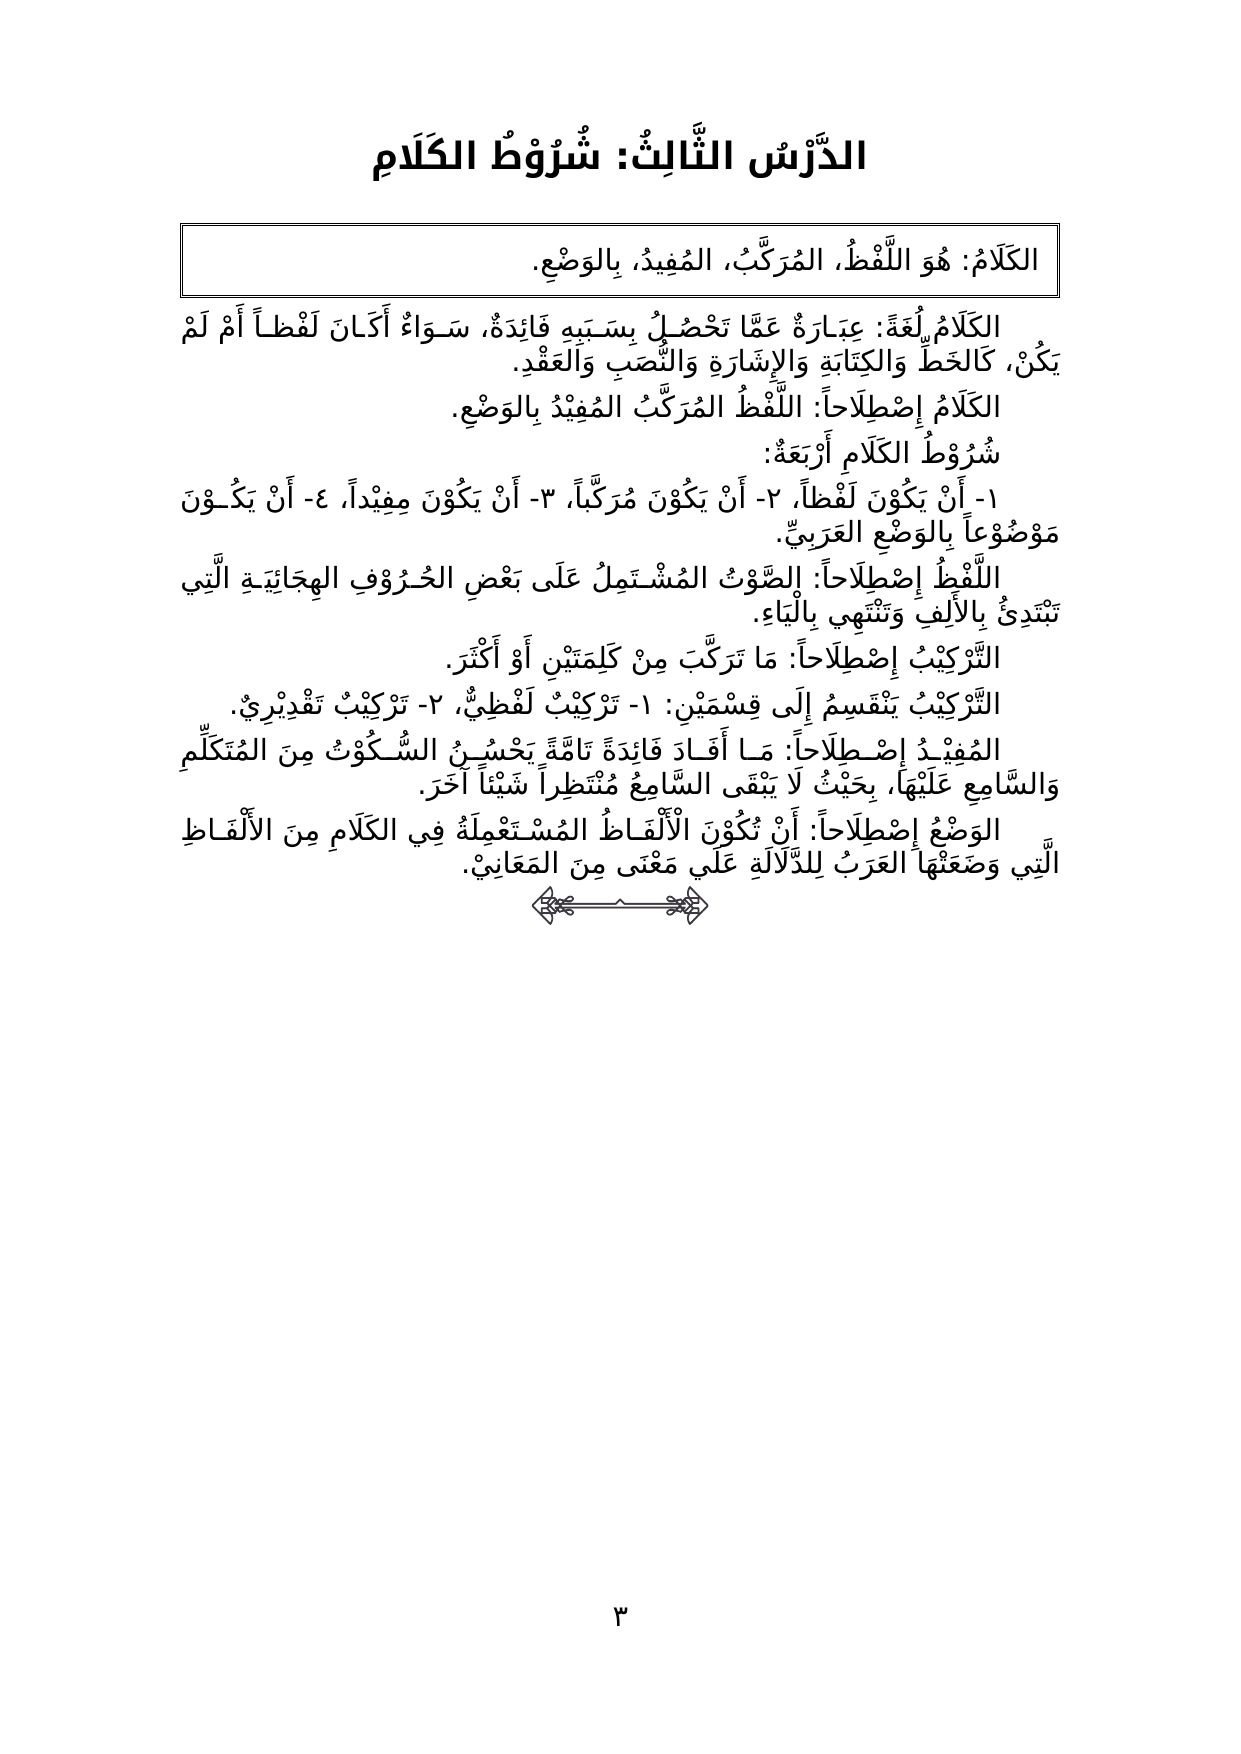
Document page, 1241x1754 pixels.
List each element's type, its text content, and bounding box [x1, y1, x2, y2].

subtitle الدَّرْسُ الثَّالِثُ: شُرُوْطُ الكَلَامِ [180, 121, 1060, 192]
text اللَّفْظُ إِصْطِلَاحاً: الصَّوْتُ المُشْتَمِلُ عَلَى بَعْضِ الحُرُوْفِ الهِجَائِيَةِ الَّتِي تَبْتَدِئُ بِالأَلِفِ وَتَنْتَهِي بِالْيَاءِ. [180, 562, 1060, 629]
text الكَلَامُ: هُوَ اللَّفْظُ، المُرَكَّبُ، المُفِيدُ، بِالوَضْعِ. [183, 226, 1057, 295]
text ١- أَنْ يَكُوْنَ لَفْظاً، ٢- أَنْ يَكُوْنَ مُرَكَّباً، ٣- أَنْ يَكُوْنَ مِفِيْداً، ٤- أَنْ يَكُوْنَ مَوْضُوْعاً بِالوَضْعِ العَرَبِيِّ. [180, 482, 1060, 550]
text الوَضْعُ إِصْطِلَاحاً: أَنْ تُكُوْنَ الْأَلْفَاظُ المُسْتَعْمِلَةُ فِي الكَلَامِ مِنَ الأَلْفَاظِ الَّتِي وَضَعَتْهَا العَرَبُ لِلدَّلَالَةِ عَلَي مَعْنَى مِنَ المَعَانِيْ. [180, 813, 1060, 881]
text المُفِيْدُ إِصْطِلَاحاً: مَا أَفَادَ فَائِدَةً تَامَّةً يَحْسُنُ السُّكُوْتُ مِنَ المُتَكَلِّمِ وَالسَّامِعِ عَلَيْهَا، بِحَيْثُ لَا يَبْقَى السَّامِعُ مُنْتَظِراً شَيْئاً آخَرَ. [180, 733, 1060, 801]
text شُرُوْطُ الكَلَامِ أَرْبَعَةٌ: [180, 436, 1060, 470]
picture [531, 886, 709, 925]
text التَّرْكِيْبُ إِصْطِلَاحاً: مَا تَرَكَّبَ مِنْ كَلِمَتَيْنِ أَوْ أَكْثَرَ. [180, 641, 1060, 675]
text التَّرْكِيْبُ يَنْقَسِمُ إِلَى قِسْمَيْنِ: ١- تَرْكِيْبٌ لَفْظِيٌّ، ٢- تَرْكِيْبٌ تَقْدِيْرِيٌ. [180, 687, 1060, 721]
text الكَلَامُ لُغَةً: عِبَارَةٌ عَمَّا تَحْصُلُ بِسَبَبِهِ فَائِدَةٌ، سَوَاءٌ أَكَانَ لَفْظاً أَمْ لَمْ يَكُنْ، كَالخَطِّ وَالكِتَابَةِ وَالإِشَارَةِ وَالنُّصَبِ وَالعَقْدِ. [180, 310, 1060, 378]
text الكَلَامُ إِصْطِلَاحاً: اللَّفْظُ المُرَكَّبُ المُفِيْدُ بِالوَضْعِ. [180, 390, 1060, 424]
